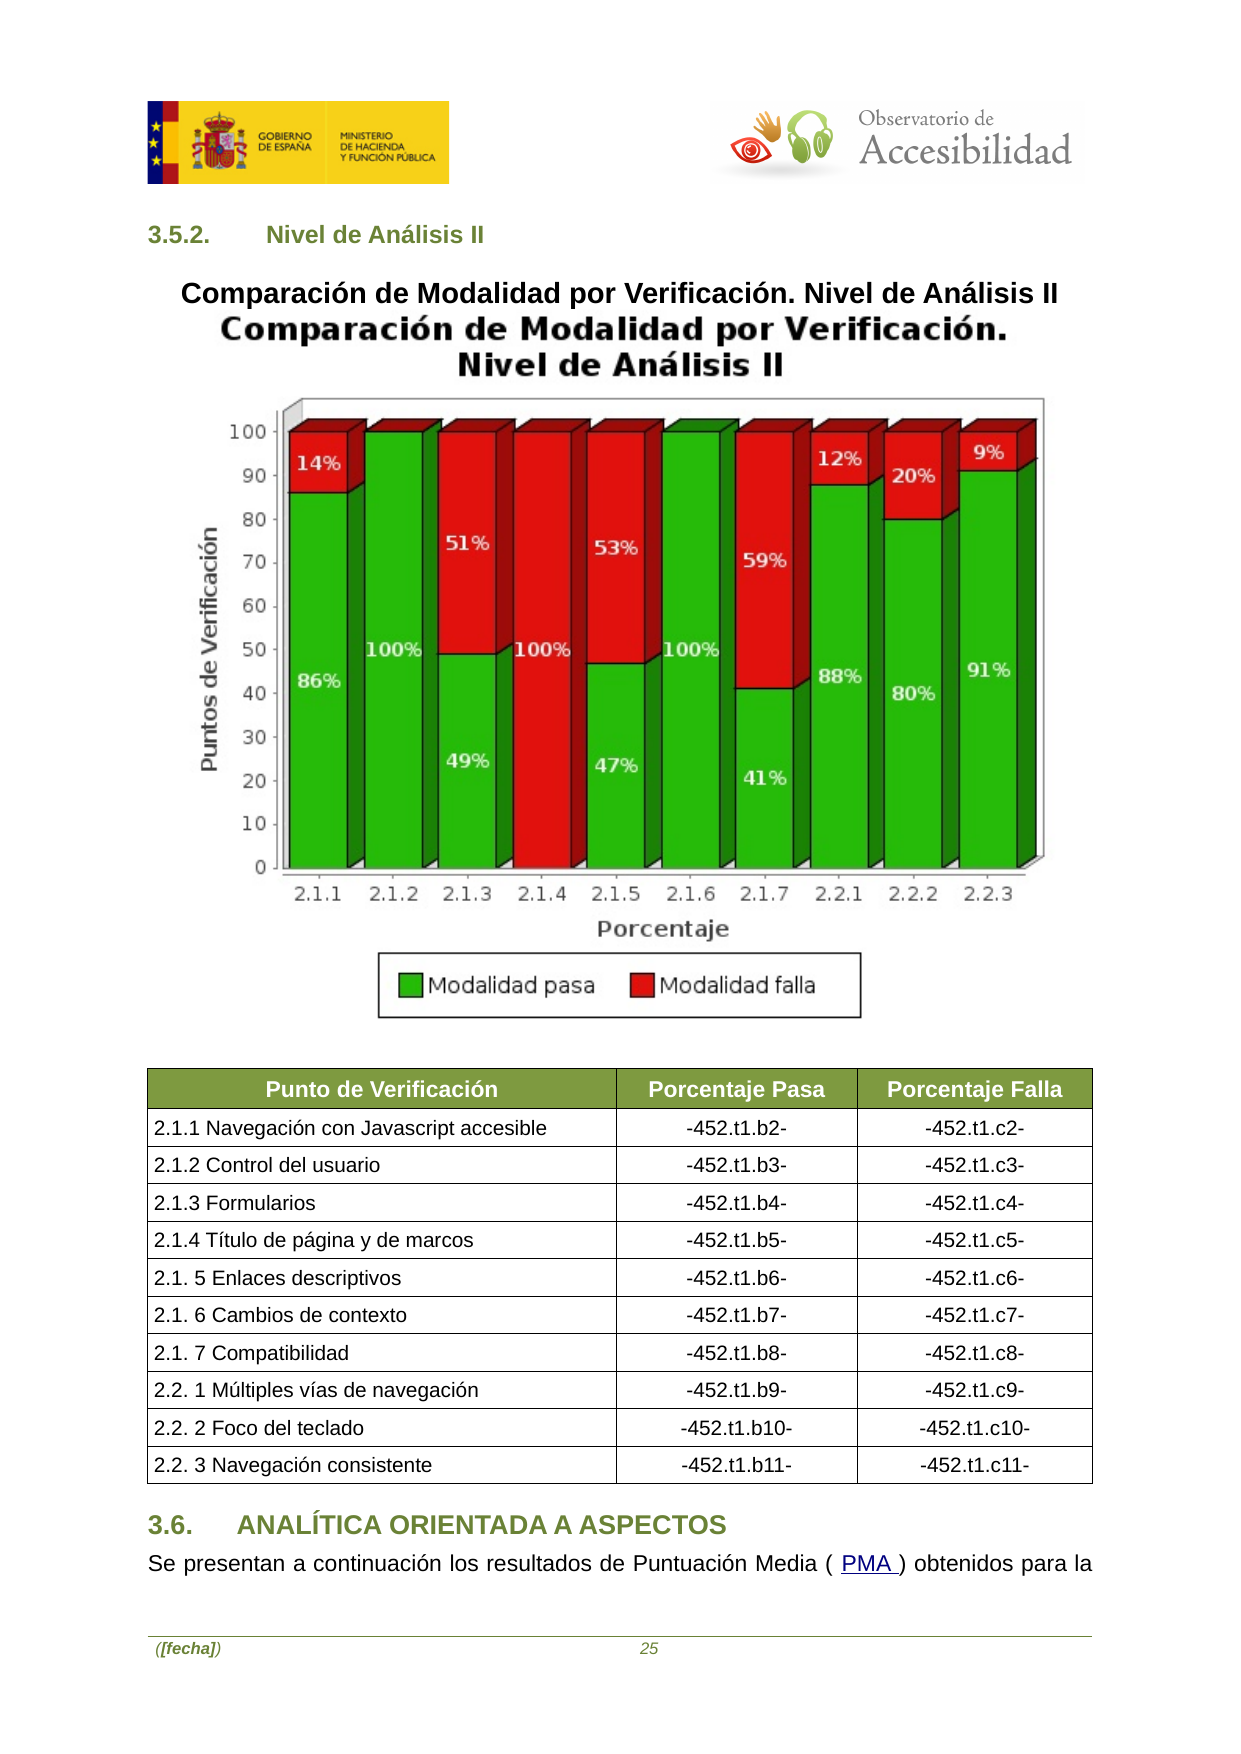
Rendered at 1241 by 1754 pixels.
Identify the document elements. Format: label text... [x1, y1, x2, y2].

subtitle Analítica orientada a aspectos [148, 1509, 1092, 1540]
table_cell 2.1.4 Título de página y de marcos [148, 1222, 616, 1258]
table_cell -452.t1.c11- [858, 1447, 1092, 1483]
table_cell -452.t1.b5- [617, 1222, 857, 1258]
picture [178, 309, 1062, 1020]
table_cell -452.t1.b8- [617, 1334, 857, 1371]
table_cell -452.t1.c8- [858, 1334, 1092, 1371]
table_cell -452.t1.c9- [858, 1372, 1092, 1408]
table_cell -452.t1.c2- [858, 1109, 1092, 1146]
picture [147, 101, 450, 184]
table_cell 2.1. 5 Enlaces descriptivos [148, 1259, 616, 1296]
table_cell 2.2. 3 Navegación consistente [148, 1447, 616, 1483]
text Se presentan a continuación los resultados de Puntuación Media ( PMA ) obtenidos para la [148, 1550, 1092, 1576]
table_cell -452.t1.c4- [858, 1184, 1092, 1221]
table_cell -452.t1.c6- [858, 1259, 1092, 1296]
table_header Porcentaje Falla [858, 1069, 1092, 1108]
table_cell -452.t1.b6- [617, 1259, 857, 1296]
table_cell -452.t1.b7- [617, 1297, 857, 1333]
table_header Porcentaje Pasa [617, 1069, 857, 1108]
table_cell 2.1.2 Control del usuario [148, 1147, 616, 1183]
table_cell -452.t1.b3- [617, 1147, 857, 1183]
table_cell 2.2. 1 Múltiples vías de navegación [148, 1372, 616, 1408]
table_cell 2.1. 7 Compatibilidad [148, 1334, 616, 1371]
table_cell 2.2. 2 Foco del teclado [148, 1409, 616, 1446]
table_cell -452.t1.b4- [617, 1184, 857, 1221]
table_cell -452.t1.c10- [858, 1409, 1092, 1446]
table_header Punto de Verificación [148, 1069, 616, 1108]
table_cell -452.t1.c3- [858, 1147, 1092, 1183]
table_cell -452.t1.b10- [617, 1409, 857, 1446]
table_cell 2.1. 6 Cambios de contexto [148, 1297, 616, 1333]
subtitle Nivel de Análisis II [148, 220, 1092, 248]
table_cell -452.t1.c5- [858, 1222, 1092, 1258]
table_cell 2.1.3 Formularios [148, 1184, 616, 1221]
table_cell -452.t1.c7- [858, 1297, 1092, 1333]
picture [710, 101, 1086, 184]
table_cell -452.t1.b9- [617, 1372, 857, 1408]
table_cell -452.t1.b11- [617, 1447, 857, 1483]
table_cell 2.1.1 Navegación con Javascript accesible [148, 1109, 616, 1146]
table_cell -452.t1.b2- [617, 1109, 857, 1146]
text Comparación de Modalidad por Verificación. Nivel de Análisis II [148, 276, 1092, 310]
